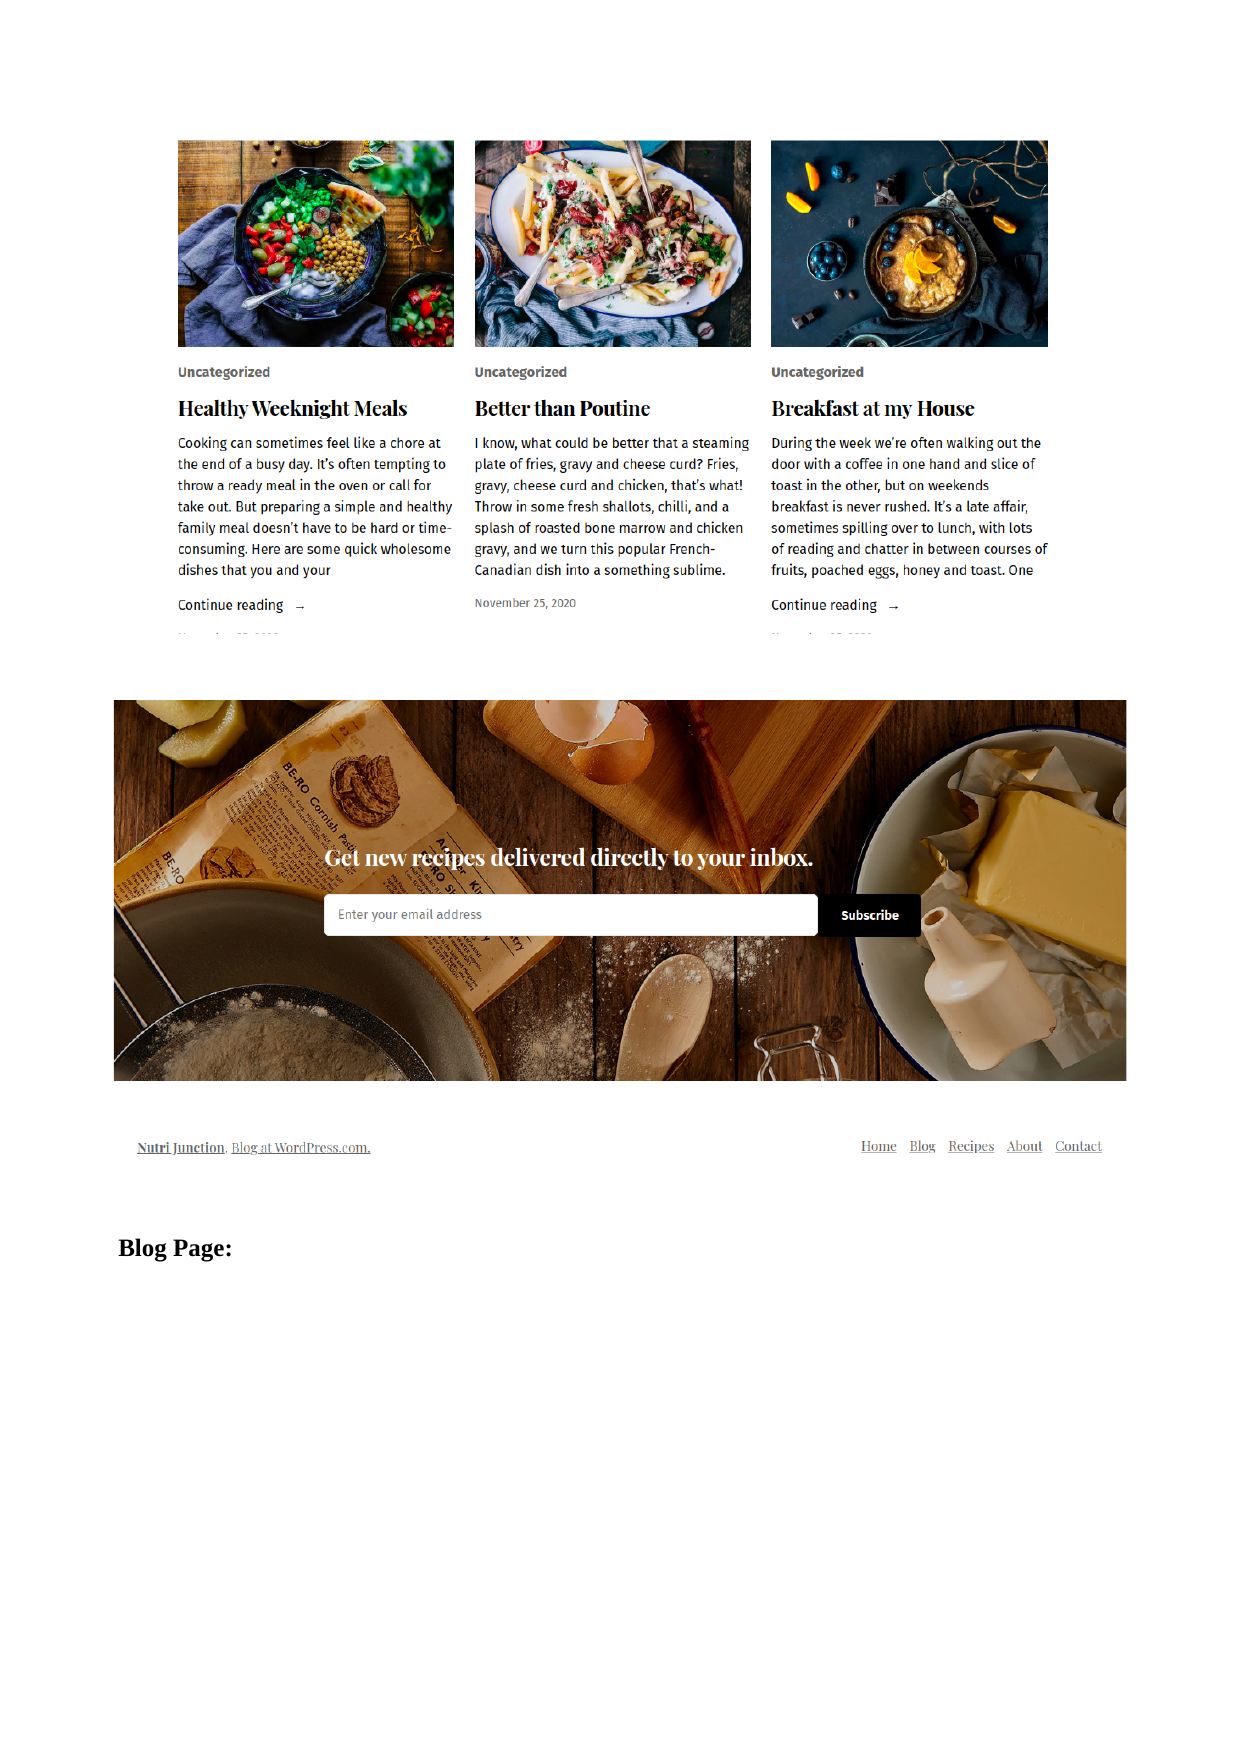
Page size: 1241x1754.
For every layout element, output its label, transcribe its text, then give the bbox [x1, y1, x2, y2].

text Blog Page: [118, 1233, 1122, 1262]
picture [113, 118, 1127, 634]
picture [113, 691, 1127, 1176]
